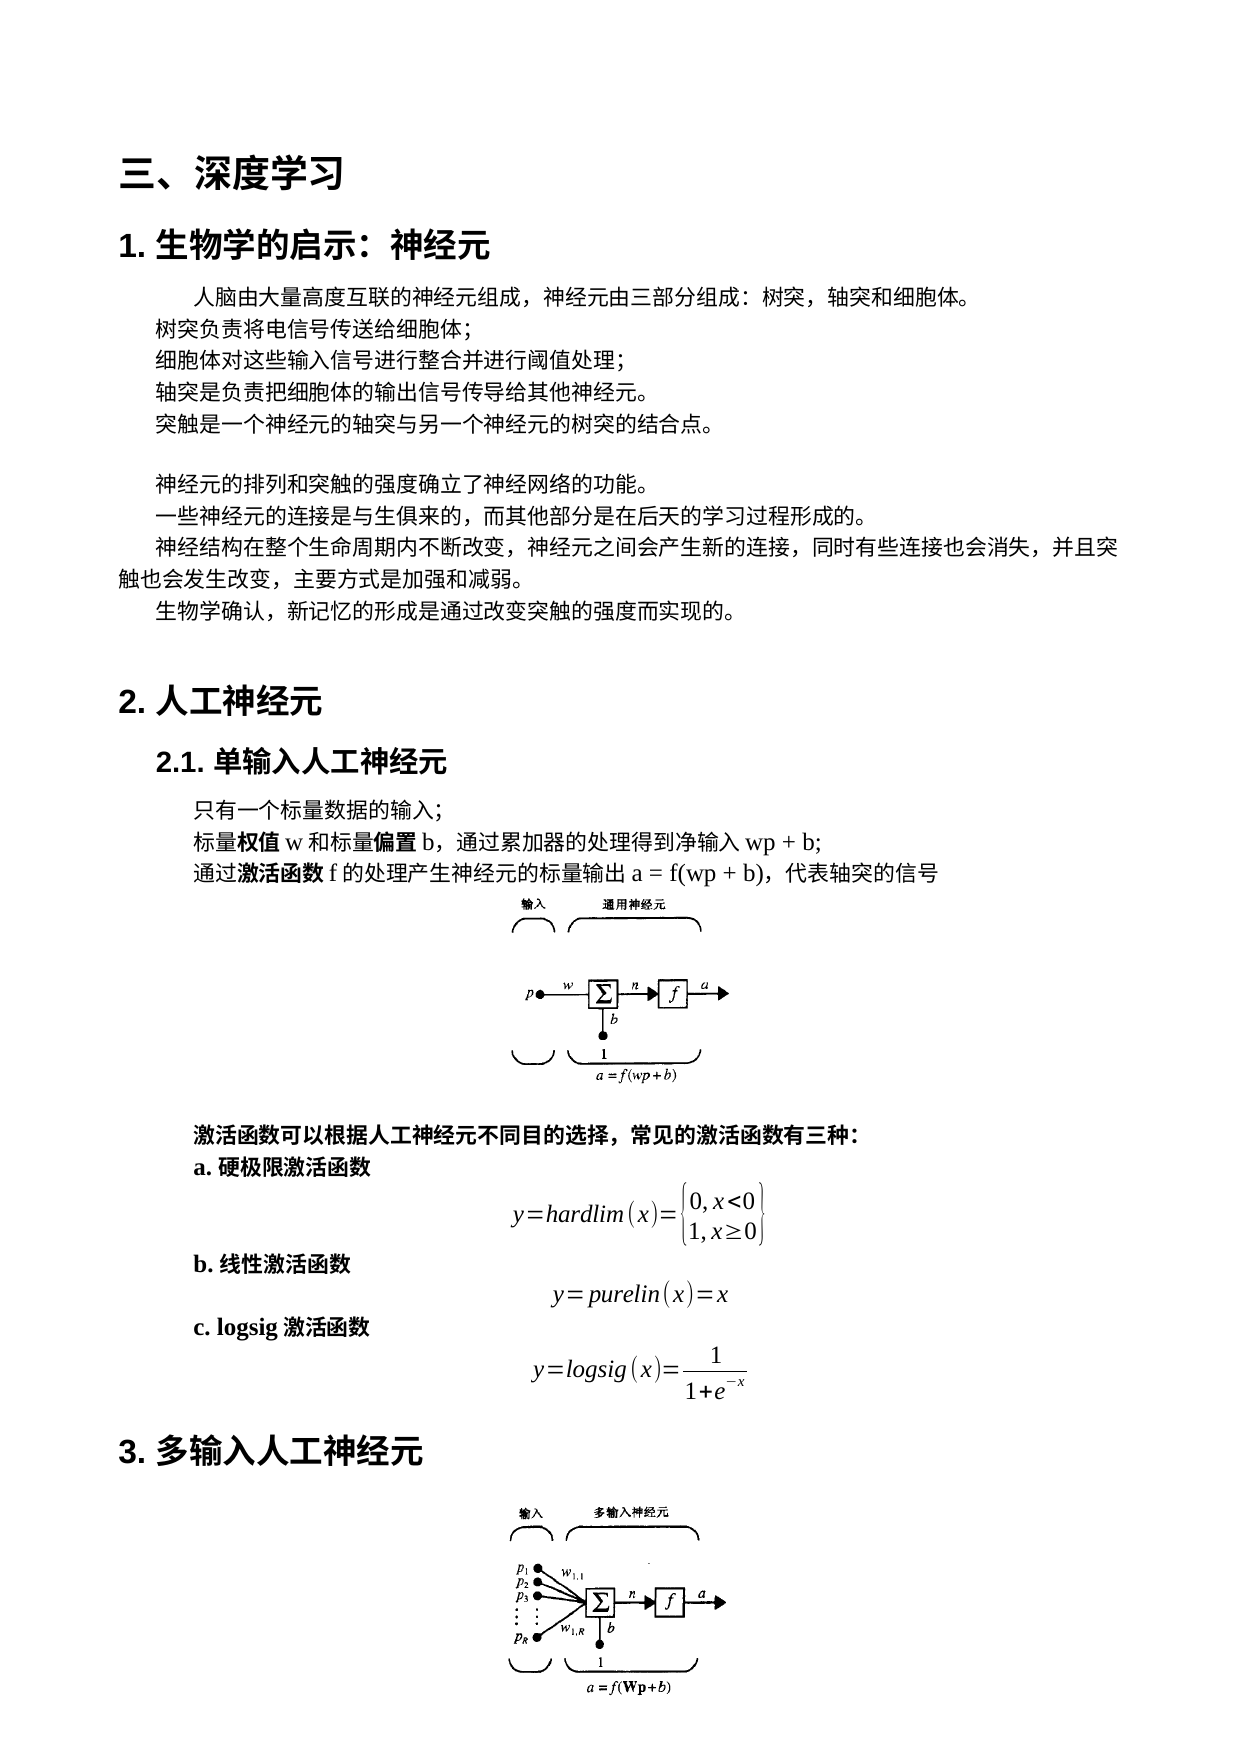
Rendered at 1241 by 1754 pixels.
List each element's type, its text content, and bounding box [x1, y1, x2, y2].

text 标量权值w和标量偏置b，通过累加器的处理得到净输入wp + b; [118, 825, 1122, 856]
subtitle 2. 人工神经元 [118, 675, 1122, 723]
text 突触是一个神经元的轴突与另一个神经元的树突的结合点。 [118, 407, 1122, 438]
subtitle 1. 生物学的启示：神经元 [118, 219, 1122, 267]
text 一些神经元的连接是与生俱来的，而其他部分是在后天的学习过程形成的。 [118, 499, 1122, 530]
subtitle 2.1. 单输入人工神经元 [118, 738, 1122, 781]
text 神经元的排列和突触的强度确立了神经网络的功能。 [118, 467, 1122, 499]
picture [582, 1500, 718, 1702]
subtitle 3. 多输入人工神经元 [118, 1424, 1122, 1473]
text c. logsig激活函数 [118, 1309, 1122, 1341]
text b. 线性激活函数 [118, 1247, 1122, 1279]
text 只有一个标量数据的输入； [118, 793, 1122, 825]
text a. 硬极限激活函数 [118, 1150, 1122, 1181]
text 神经结构在整个生命周期内不断改变，神经元之间会产生新的连接，同时有些连接也会消失，并且突触也会发生改变，主要方式是加强和减弱。 [118, 530, 1122, 594]
text 通过激活函数f的处理产生神经元的标量输出 a = f(wp + b)，代表轴突的信号 [118, 856, 1122, 888]
text 激活函数可以根据人工神经元不同目的选择，常见的激活函数有三种： [118, 1118, 1122, 1150]
text 轴突是负责把细胞体的输出信号传导给其他神经元。 [118, 375, 1122, 407]
text 人脑由大量高度互联的神经元组成，神经元由三部分组成：树突，轴突和细胞体。 [118, 280, 1122, 312]
text 树突负责将电信号传送给细胞体； [118, 312, 1122, 343]
text 生物学确认，新记忆的形成是通过改变突触的强度而实现的。 [118, 594, 1122, 625]
picture [580, 945, 727, 1097]
text 细胞体对这些输入信号进行整合并进行阈值处理； [118, 343, 1122, 375]
subtitle 三、深度学习 [118, 143, 1122, 198]
